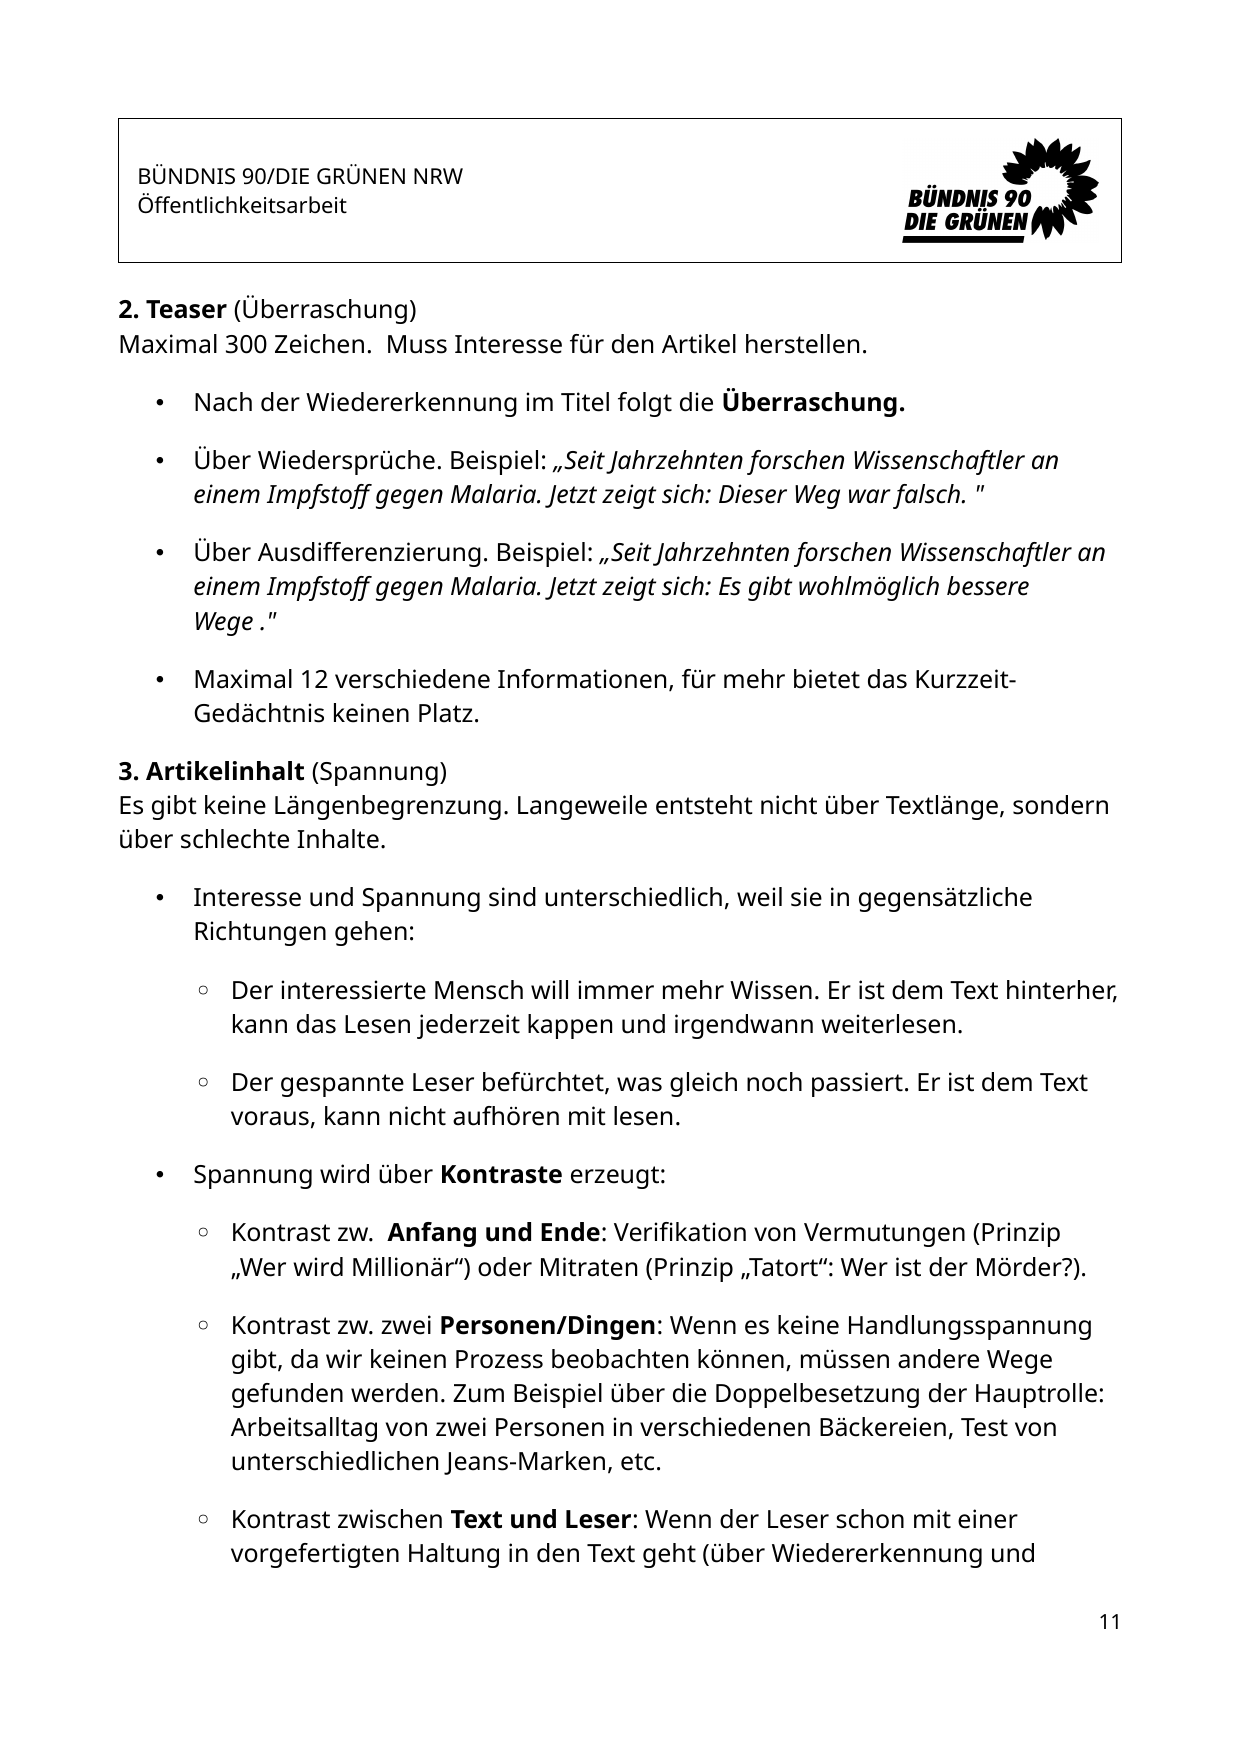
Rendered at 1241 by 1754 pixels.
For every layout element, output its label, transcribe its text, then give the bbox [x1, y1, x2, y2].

list Spannung wird über Kontraste erzeugt: [156, 1157, 1122, 1191]
list Kontrast zwischen Text und Leser: Wenn der Leser schon mit einer vorgefertigten Haltung in den Text geht (über Wiedererkennung und [193, 1502, 1122, 1570]
text 3. Artikelinhalt (Spannung) Es gibt keine Längenbegrenzung. Langeweile entsteht nicht über Textlänge, sondern über schlechte Inhalte. [118, 754, 1122, 856]
list Über Wiedersprüche. Beispiel: „Seit Jahrzehnten forschen Wissenschaftler an einem Impfstoff gegen Malaria. Jetzt zeigt sich: Dieser Weg war falsch. " [156, 443, 1122, 511]
list Der gespannte Leser befürchtet, was gleich noch passiert. Er ist dem Text voraus, kann nicht aufhören mit lesen. [193, 1064, 1122, 1133]
list Kontrast zw. Anfang und Ende: Verifikation von Vermutungen (Prinzip „Wer wird Millionär“) oder Mitraten (Prinzip „Tatort“: Wer ist der Mörder?). [193, 1215, 1122, 1283]
list Der interessierte Mensch will immer mehr Wissen. Er ist dem Text hinterher, kann das Lesen jederzeit kappen und irgendwann weiterlesen. [193, 972, 1122, 1040]
list Interesse und Spannung sind unterschiedlich, weil sie in gegensätzliche Richtungen gehen: [156, 880, 1122, 948]
list Über Ausdifferenzierung. Beispiel: „Seit Jahrzehnten forschen Wissenschaftler an einem Impfstoff gegen Malaria. Jetzt zeigt sich: Es gibt wohlmöglich bessere Wege ." [156, 535, 1122, 637]
list Maximal 12 verschiedene Informationen, für mehr bietet das Kurzzeit-Gedächtnis keinen Platz. [156, 661, 1122, 729]
text 2. Teaser (Überraschung) Maximal 300 Zeichen. Muss Interesse für den Artikel herstellen. [118, 292, 1122, 360]
list Kontrast zw. zwei Personen/Dingen: Wenn es keine Handlungsspannung gibt, da wir keinen Prozess beobachten können, müssen andere Wege gefunden werden. Zum Beispiel über die Doppelbesetzung der Hauptrolle: Arbeitsalltag von zwei Personen in verschiedenen Bäckereien, Test von unterschiedlichen Jeans-Marken, etc. [193, 1307, 1122, 1478]
picture [902, 138, 1099, 243]
list Nach der Wiedererkennung im Titel folgt die Überraschung. [156, 384, 1122, 418]
